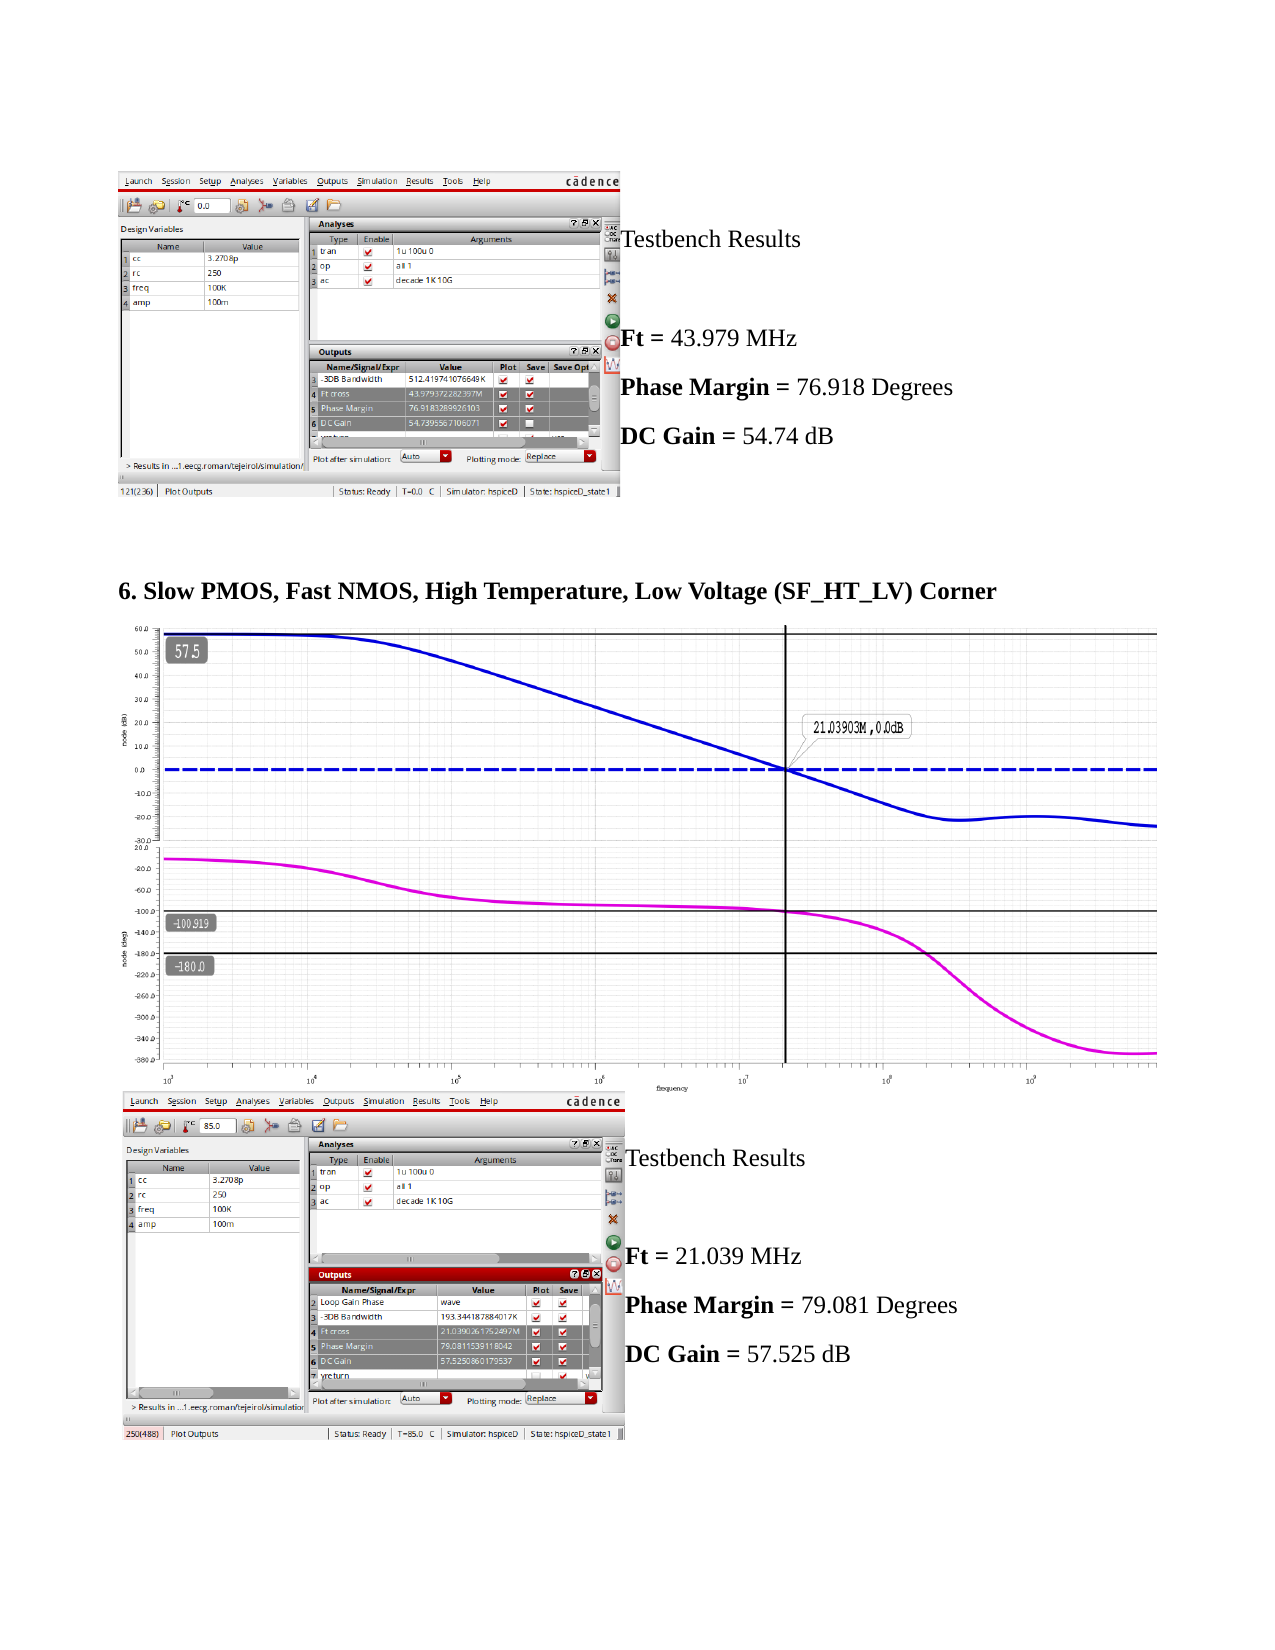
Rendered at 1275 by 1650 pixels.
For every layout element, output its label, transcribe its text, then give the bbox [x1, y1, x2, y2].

picture [118, 625, 1157, 1440]
text Testbench Results [625, 1143, 1157, 1172]
text DC Gain = 57.525 dB [625, 1339, 1157, 1368]
picture [118, 171, 621, 497]
text Phase Margin = 79.081 Degrees [625, 1290, 1157, 1319]
text Ft = 43.979 MHz [621, 323, 1157, 351]
text Testbench Results [621, 224, 1157, 253]
text DC Gain = 54.74 dB [621, 421, 1157, 449]
text Ft = 21.039 MHz [625, 1241, 1157, 1270]
text Phase Margin = 76.918 Degrees [621, 372, 1157, 401]
text 6. Slow PMOS, Fast NMOS, High Temperature, Low Voltage (SF_HT_LV) Corner [118, 576, 1157, 605]
